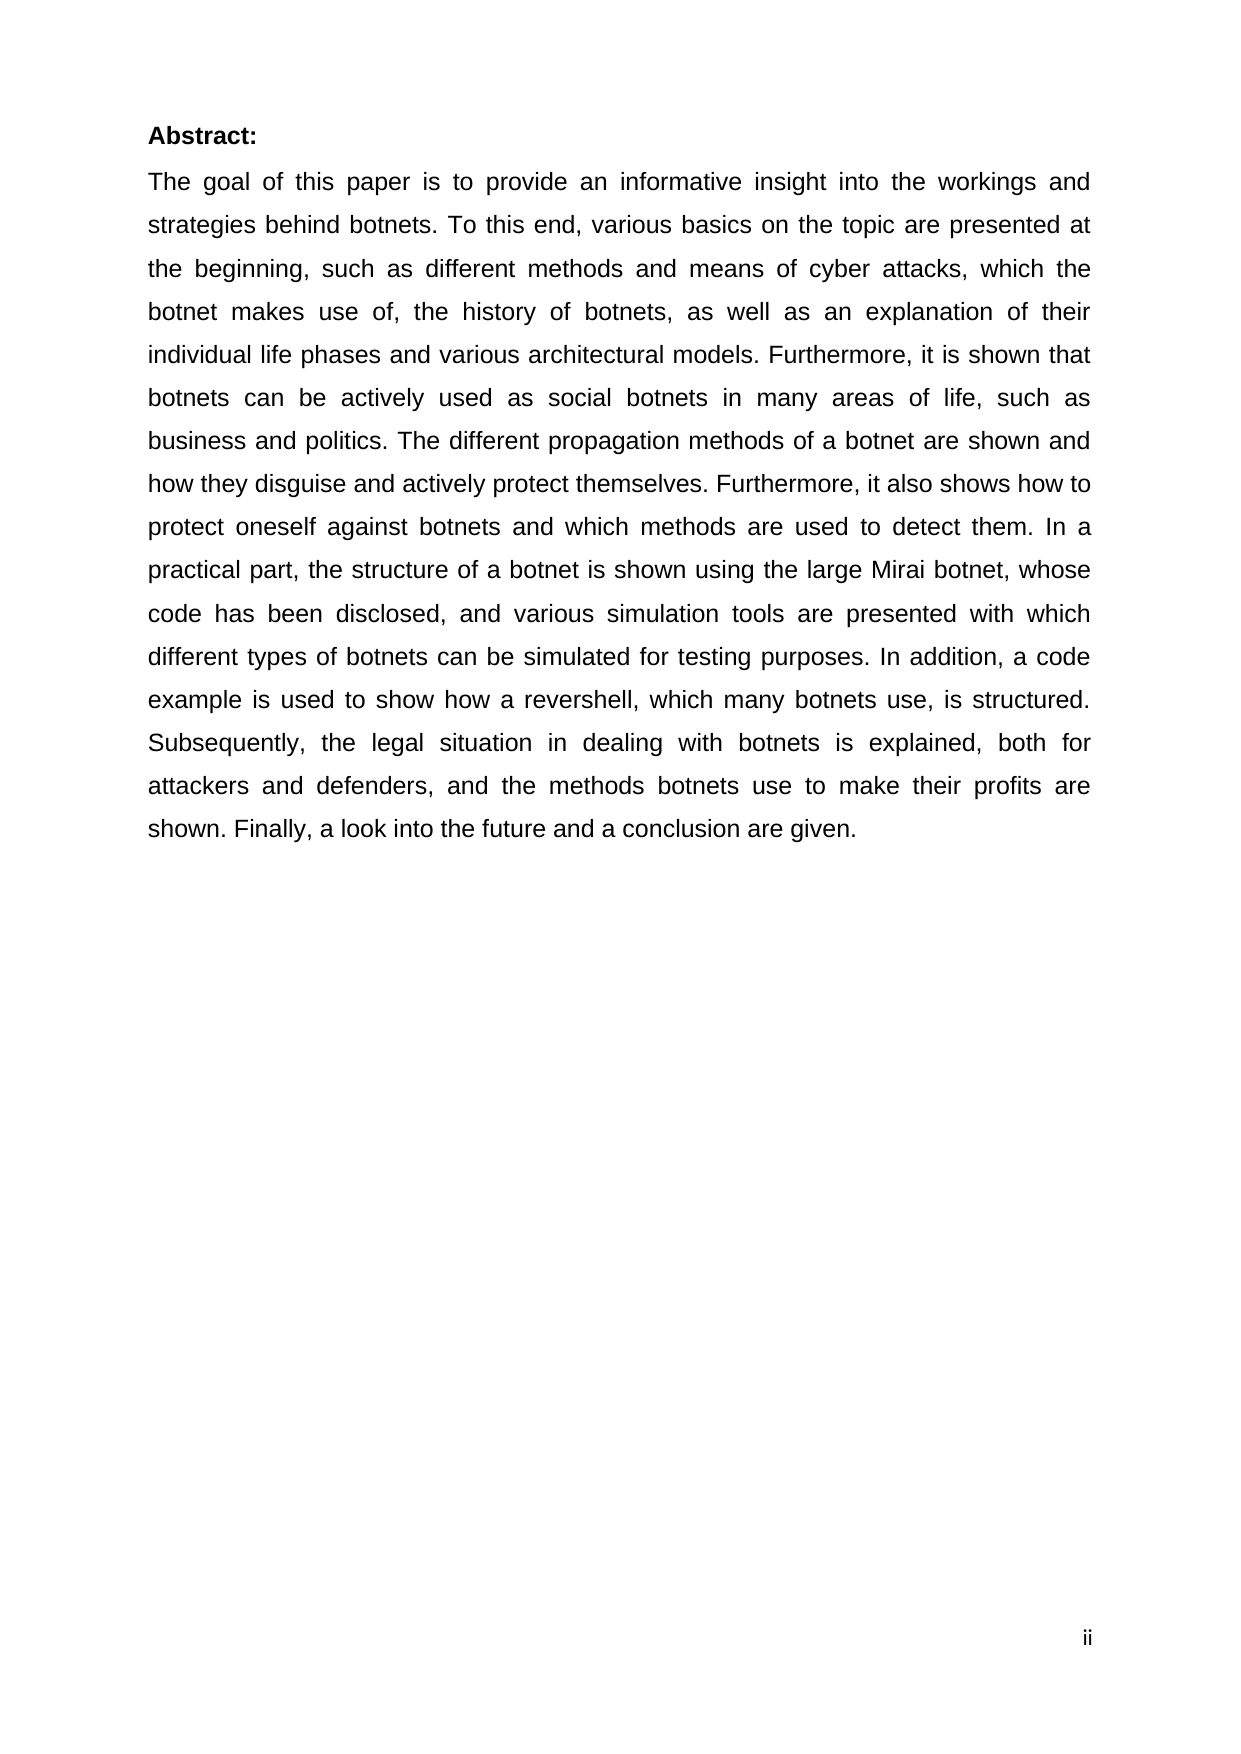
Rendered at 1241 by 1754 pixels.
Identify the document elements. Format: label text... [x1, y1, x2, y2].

text The goal of this paper is to provide an informative insight into the workings and strategies behind botnets. To this end, various basics on the topic are presented at the beginning, such as different methods and means of cyber attacks, which the botnet makes use of, the history of botnets, as well as an explanation of their individual life phases and various architectural models. Furthermore, it is shown that botnets can be actively used as social botnets in many areas of life, such as business and politics. The different propagation methods of a botnet are shown and how they disguise and actively protect themselves. Furthermore, it also shows how to protect oneself against botnets and which methods are used to detect them. In a practical part, the structure of a botnet is shown using the large Mirai botnet, whose code has been disclosed, and various simulation tools are presented with which different types of botnets can be simulated for testing purposes. In addition, a code example is used to show how a revershell, which many botnets use, is structured. Subsequently, the legal situation in dealing with botnets is explained, both for attackers and defenders, and the methods botnets use to make their profits are shown. Finally, a look into the future and a conclusion are given. [148, 167, 1093, 843]
text Abstract: [148, 121, 1093, 149]
